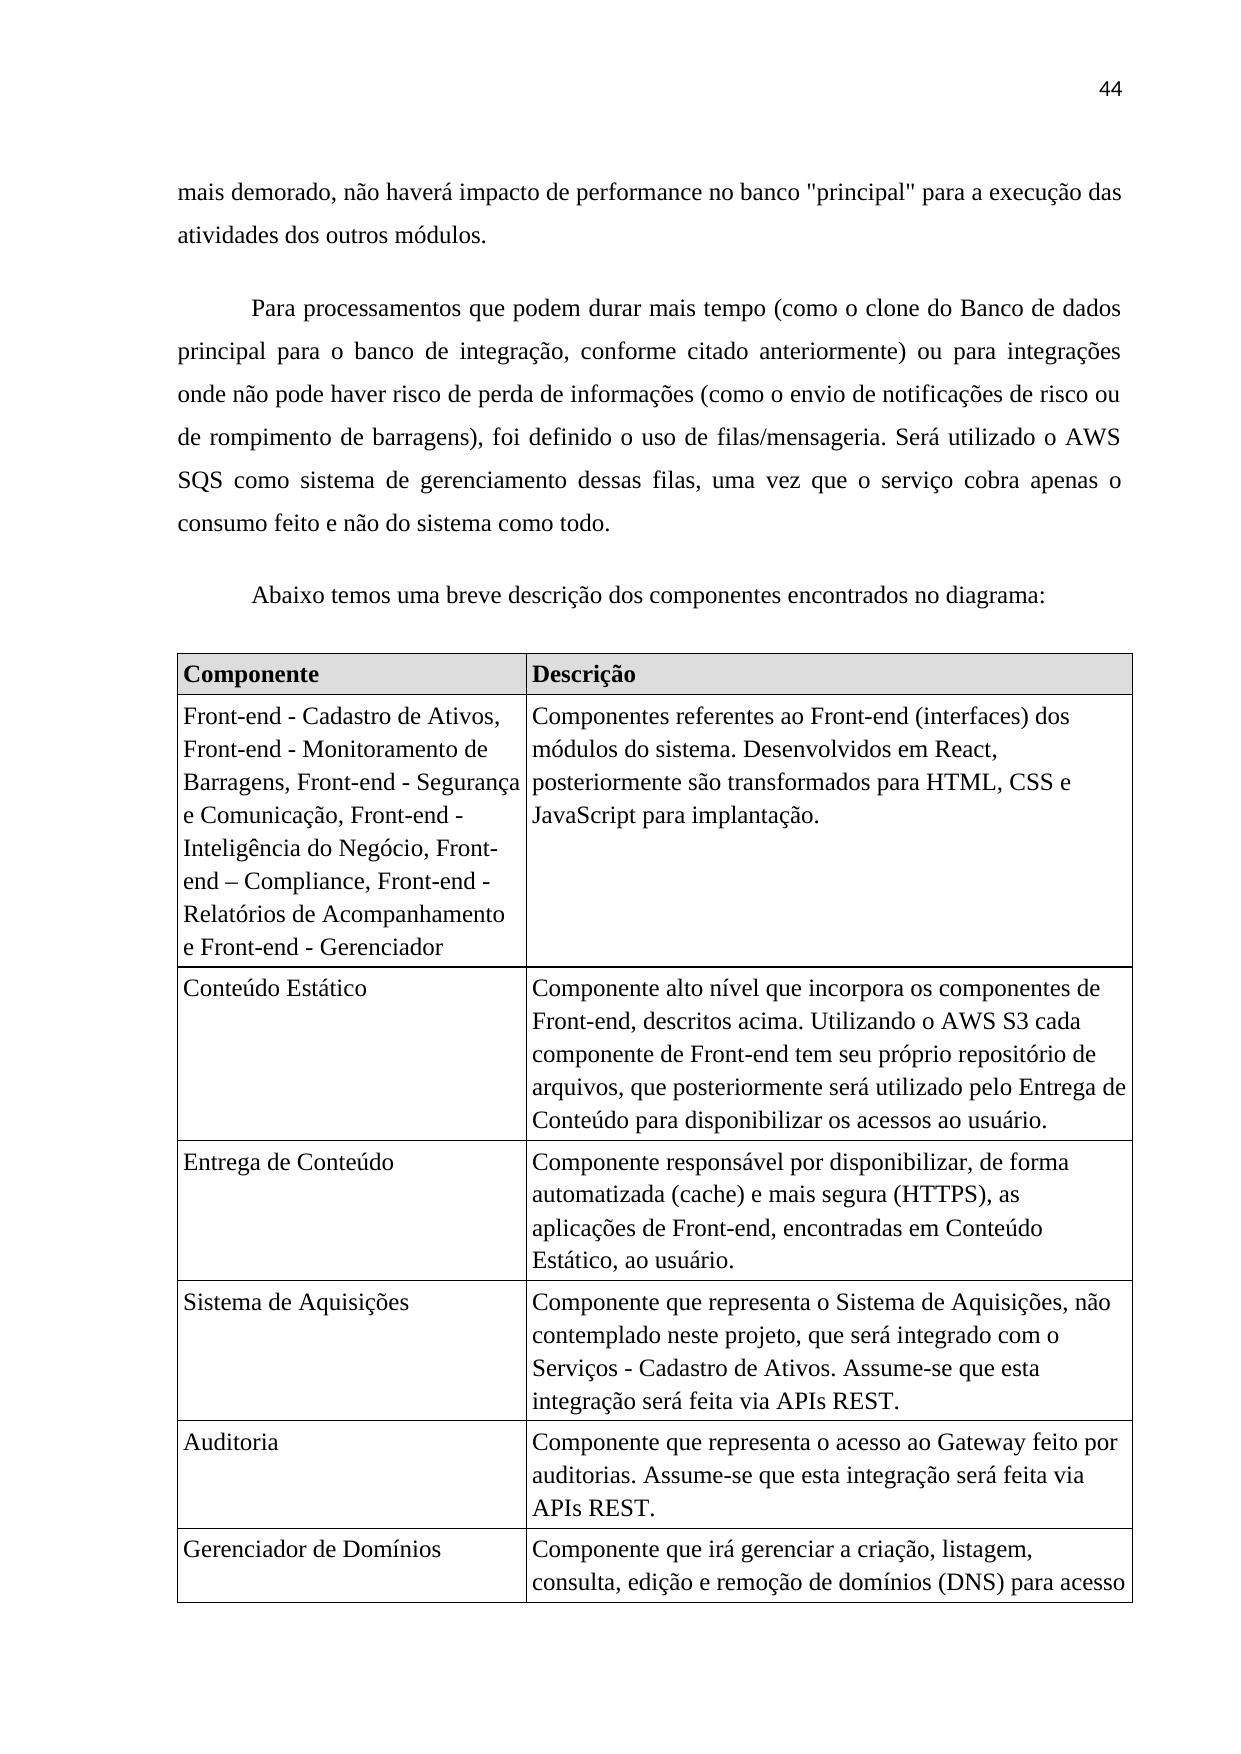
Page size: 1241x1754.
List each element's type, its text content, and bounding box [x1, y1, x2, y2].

table_header Descrição [527, 654, 1132, 694]
text Para processamentos que podem durar mais tempo (como o clone do Banco de dados principal para o banco de integração, conforme citado anteriormente) ou para integrações onde não pode haver risco de perda de informações (como o envio de notificações de risco ou de rompimento de barragens), foi definido o uso de filas/mensageria. Será utilizado o AWS SQS como sistema de gerenciamento dessas filas, uma vez que o serviço cobra apenas o consumo feito e não do sistema como todo. [177, 293, 1122, 537]
table_cell Componentes referentes ao Front-end (interfaces) dos módulos do sistema. Desenvolvidos em React, posteriormente são transformados para HTML, CSS e JavaScript para implantação. [527, 695, 1132, 966]
table_cell Conteúdo Estático [178, 968, 526, 1140]
table_cell Auditoria [178, 1421, 526, 1528]
table_cell Componente que representa o Sistema de Aquisições, não contemplado neste projeto, que será integrado com o Serviços - Cadastro de Ativos. Assume-se que esta integração será feita via APIs REST. [527, 1281, 1132, 1420]
text Abaixo temos uma breve descrição dos componentes encontrados no diagrama: [177, 581, 1122, 609]
text mais demorado, não haverá impacto de performance no banco "principal" para a execução das atividades dos outros módulos. [177, 177, 1122, 249]
table_cell Sistema de Aquisições [178, 1281, 526, 1420]
table_cell Componente que representa o acesso ao Gateway feito por auditorias. Assume-se que esta integração será feita via APIs REST. [527, 1421, 1132, 1528]
table_cell Front-end - Cadastro de Ativos, Front-end - Monitoramento de Barragens, Front-end - Segurança e Comunicação, Front-end - Inteligência do Negócio, Front-end – Compliance, Front-end - Relatórios de Acompanhamento e Front-end - Gerenciador [178, 695, 526, 966]
table_cell Entrega de Conteúdo [178, 1141, 526, 1280]
table_cell Componente que irá gerenciar a criação, listagem, consulta, edição e remoção de domínios (DNS) para acesso [527, 1529, 1132, 1602]
table_cell Componente alto nível que incorpora os componentes de Front-end, descritos acima. Utilizando o AWS S3 cada componente de Front-end tem seu próprio repositório de arquivos, que posteriormente será utilizado pelo Entrega de Conteúdo para disponibilizar os acessos ao usuário. [527, 968, 1132, 1140]
table_cell Gerenciador de Domínios [178, 1529, 526, 1602]
table_cell Componente responsável por disponibilizar, de forma automatizada (cache) e mais segura (HTTPS), as aplicações de Front-end, encontradas em Conteúdo Estático, ao usuário. [527, 1141, 1132, 1280]
table_header Componente [178, 654, 526, 694]
